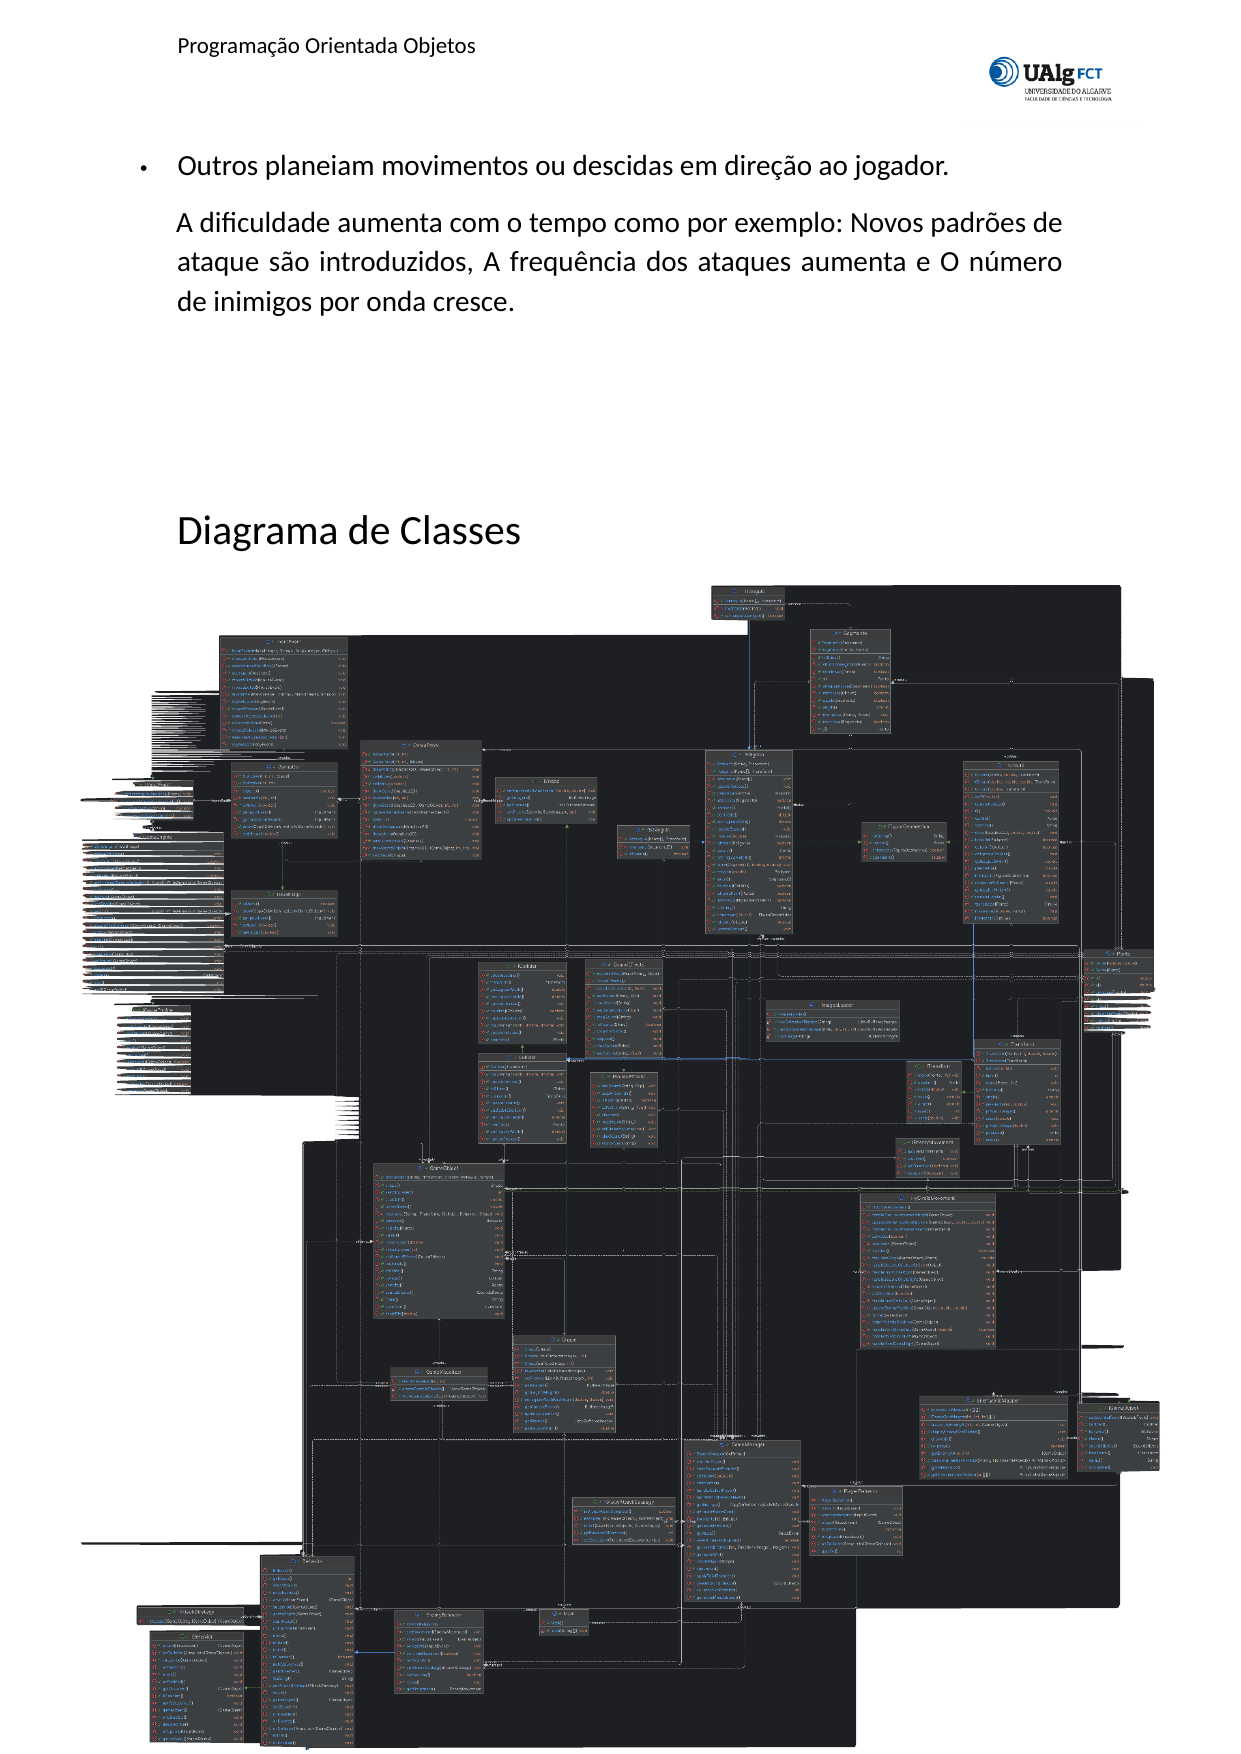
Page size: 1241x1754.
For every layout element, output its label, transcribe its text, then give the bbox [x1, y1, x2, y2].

list Outros planeiam movimentos ou descidas em direção ao jogador. [140, 147, 1064, 182]
subtitle Diagrama de Classes [177, 504, 1064, 554]
text A dificuldade aumenta com o tempo como por exemplo: Novos padrões de ataque são introduzidos, A frequência dos ataques aumenta e O número de inimigos por onda cresce. [176, 204, 1064, 318]
